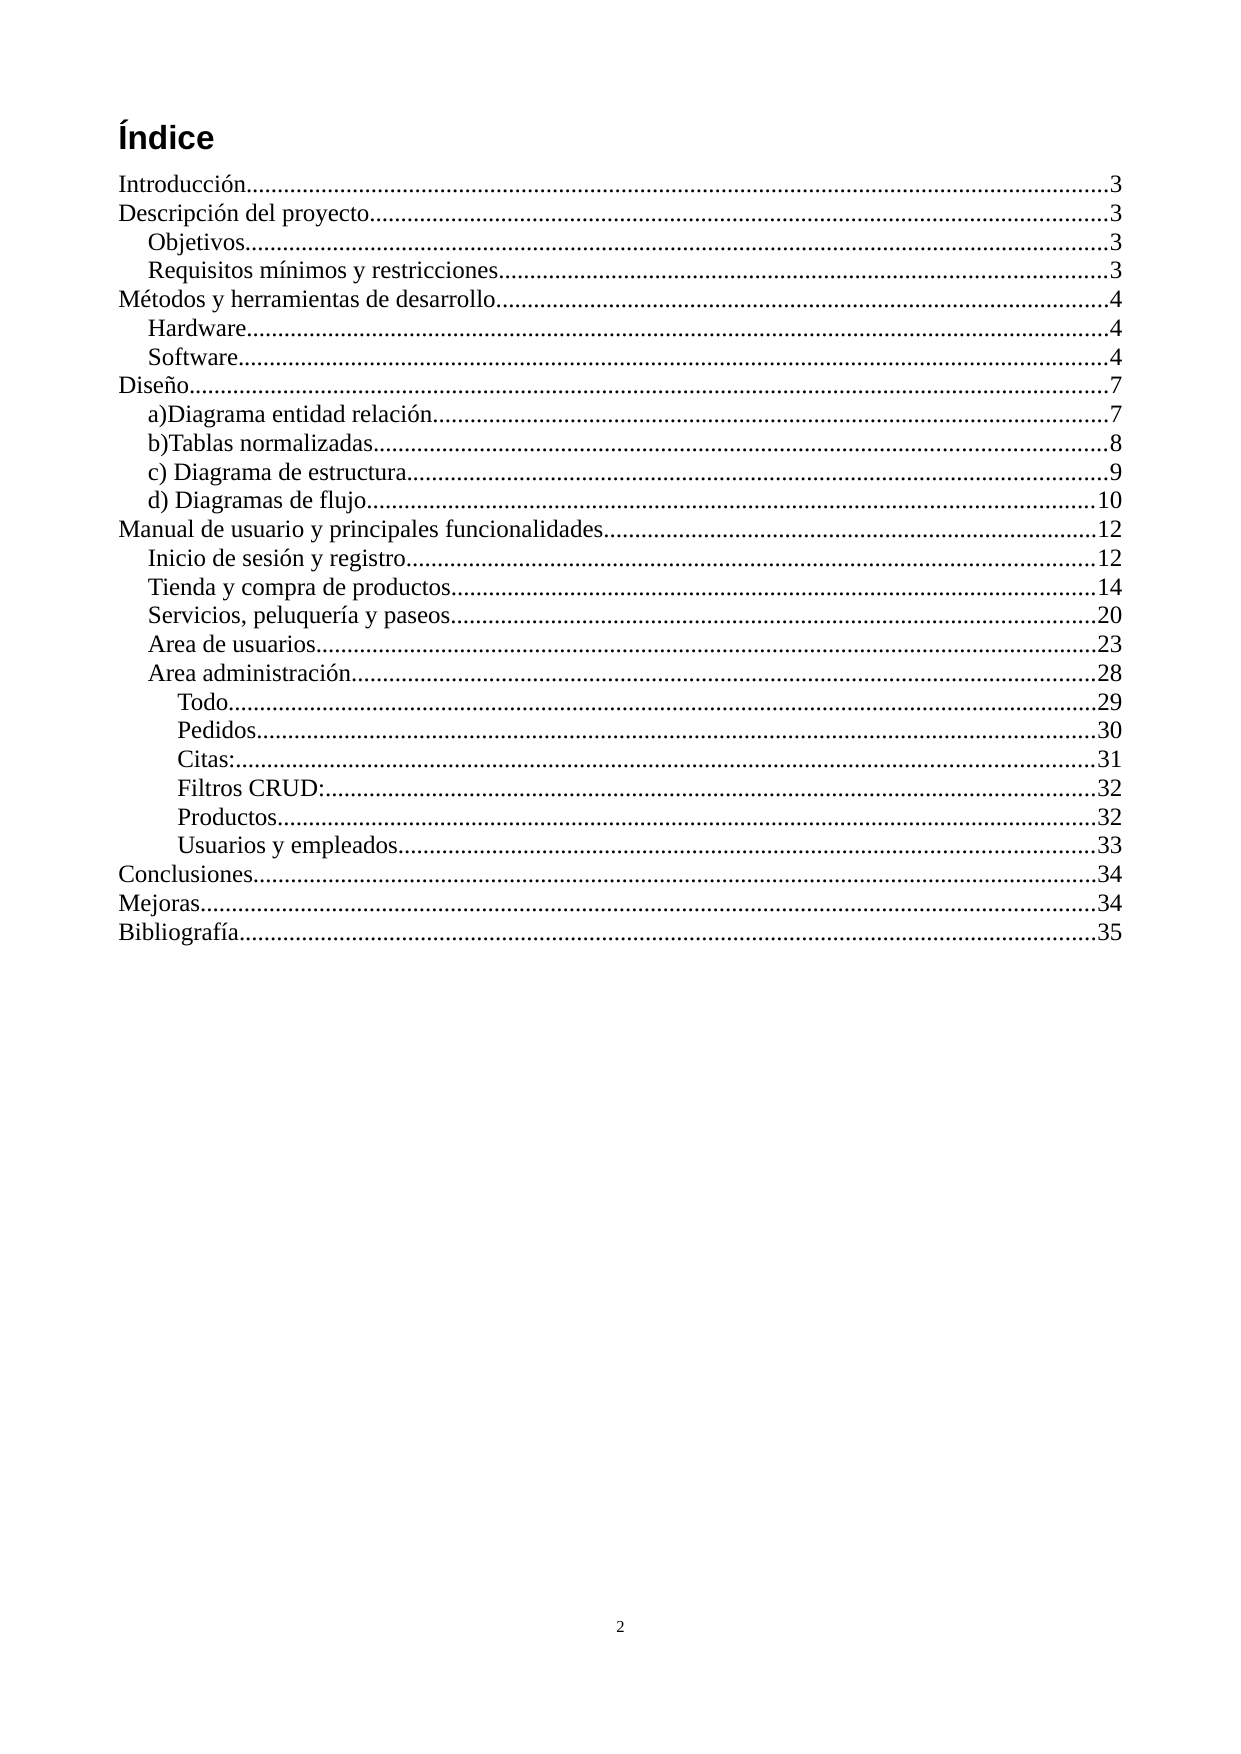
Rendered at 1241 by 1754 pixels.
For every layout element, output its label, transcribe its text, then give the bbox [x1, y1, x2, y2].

text Area administración. 28 [148, 658, 1122, 687]
text Introducción. 3 [118, 169, 1122, 198]
text Manual de usuario y principales funcionalidades. 12 [118, 514, 1122, 543]
text Productos 32 [177, 802, 1122, 830]
text b)Tablas normalizadas. 8 [148, 428, 1122, 457]
text Requisitos mínimos y restricciones. 3 [148, 255, 1122, 284]
text Hardware. 4 [148, 313, 1122, 342]
text Software. 4 [148, 342, 1122, 370]
text c) Diagrama de estructura. 9 [148, 457, 1122, 485]
text Todo 29 [177, 687, 1122, 715]
text Descripción del proyecto. 3 [118, 198, 1122, 227]
text Conclusiones. 34 [118, 859, 1122, 888]
text Inicio de sesión y registro. 12 [148, 543, 1122, 572]
text Servicios, peluquería y paseos. 20 [148, 600, 1122, 629]
text Mejoras. 34 [118, 888, 1122, 917]
text Citas: 31 [177, 744, 1122, 773]
text Area de usuarios. 23 [148, 629, 1122, 658]
subtitle Índice [118, 118, 1122, 157]
text Filtros CRUD: 32 [177, 773, 1122, 802]
text a)Diagrama entidad relación. 7 [148, 399, 1122, 428]
text Pedidos 30 [177, 715, 1122, 744]
text Tienda y compra de productos. 14 [148, 572, 1122, 600]
text Usuarios y empleados 33 [177, 830, 1122, 859]
text Métodos y herramientas de desarrollo. 4 [118, 284, 1122, 313]
text Bibliografía. 35 [118, 917, 1122, 945]
text Diseño. 7 [118, 370, 1122, 399]
text d) Diagramas de flujo. 10 [148, 485, 1122, 514]
text Objetivos 3 [148, 227, 1122, 255]
